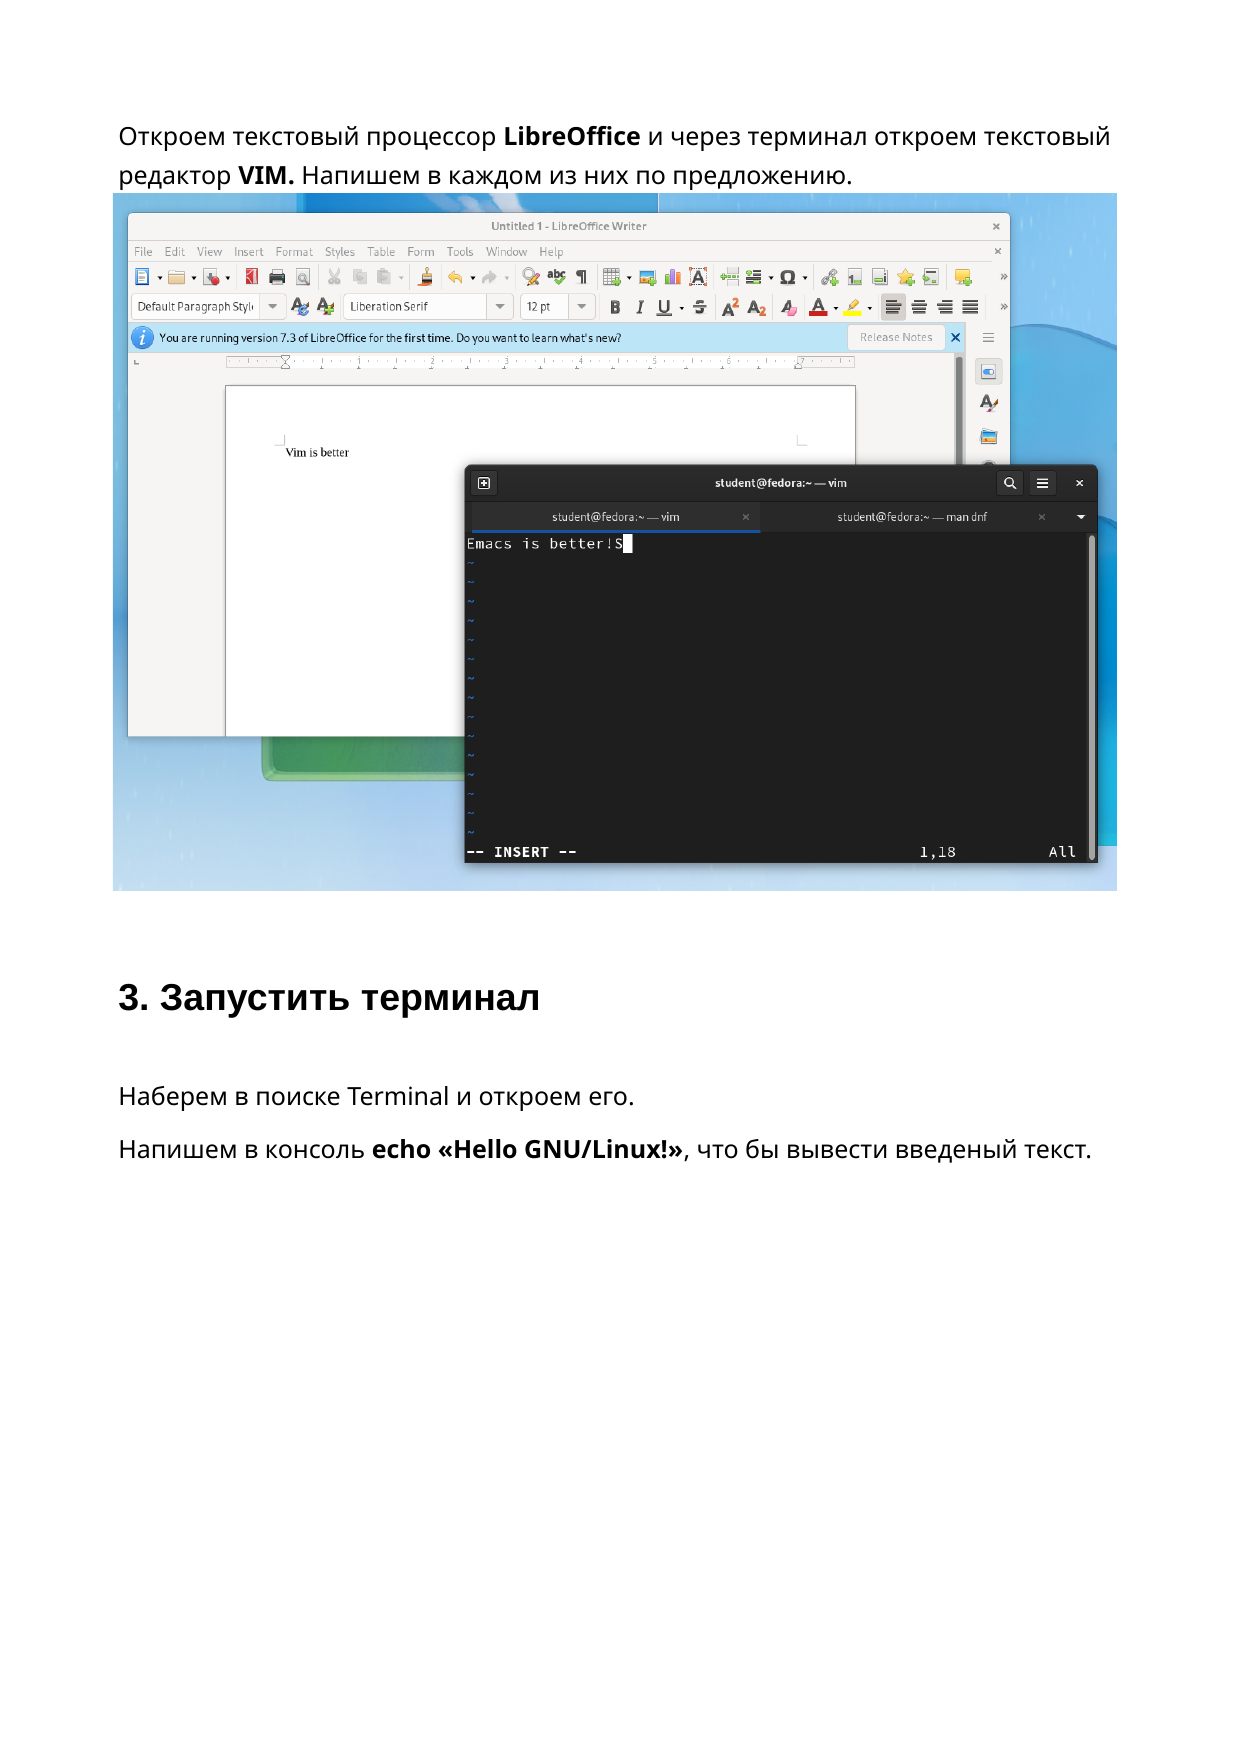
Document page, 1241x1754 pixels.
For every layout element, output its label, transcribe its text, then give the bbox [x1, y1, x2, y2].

picture [112, 193, 1117, 891]
subtitle 3. Запустить терминал [118, 975, 1122, 1018]
text Наберем в поиске Terminal и откроем его. [118, 1078, 1122, 1112]
text Откроем текстовый процессор LibreOffice и через терминал откроем текстовый редактор VIM. Напишем в каждом из них по предложению. [118, 118, 1122, 191]
text Напишем в консоль echo «Hello GNU/Linux!», что бы вывести введеный текст. [118, 1132, 1122, 1166]
